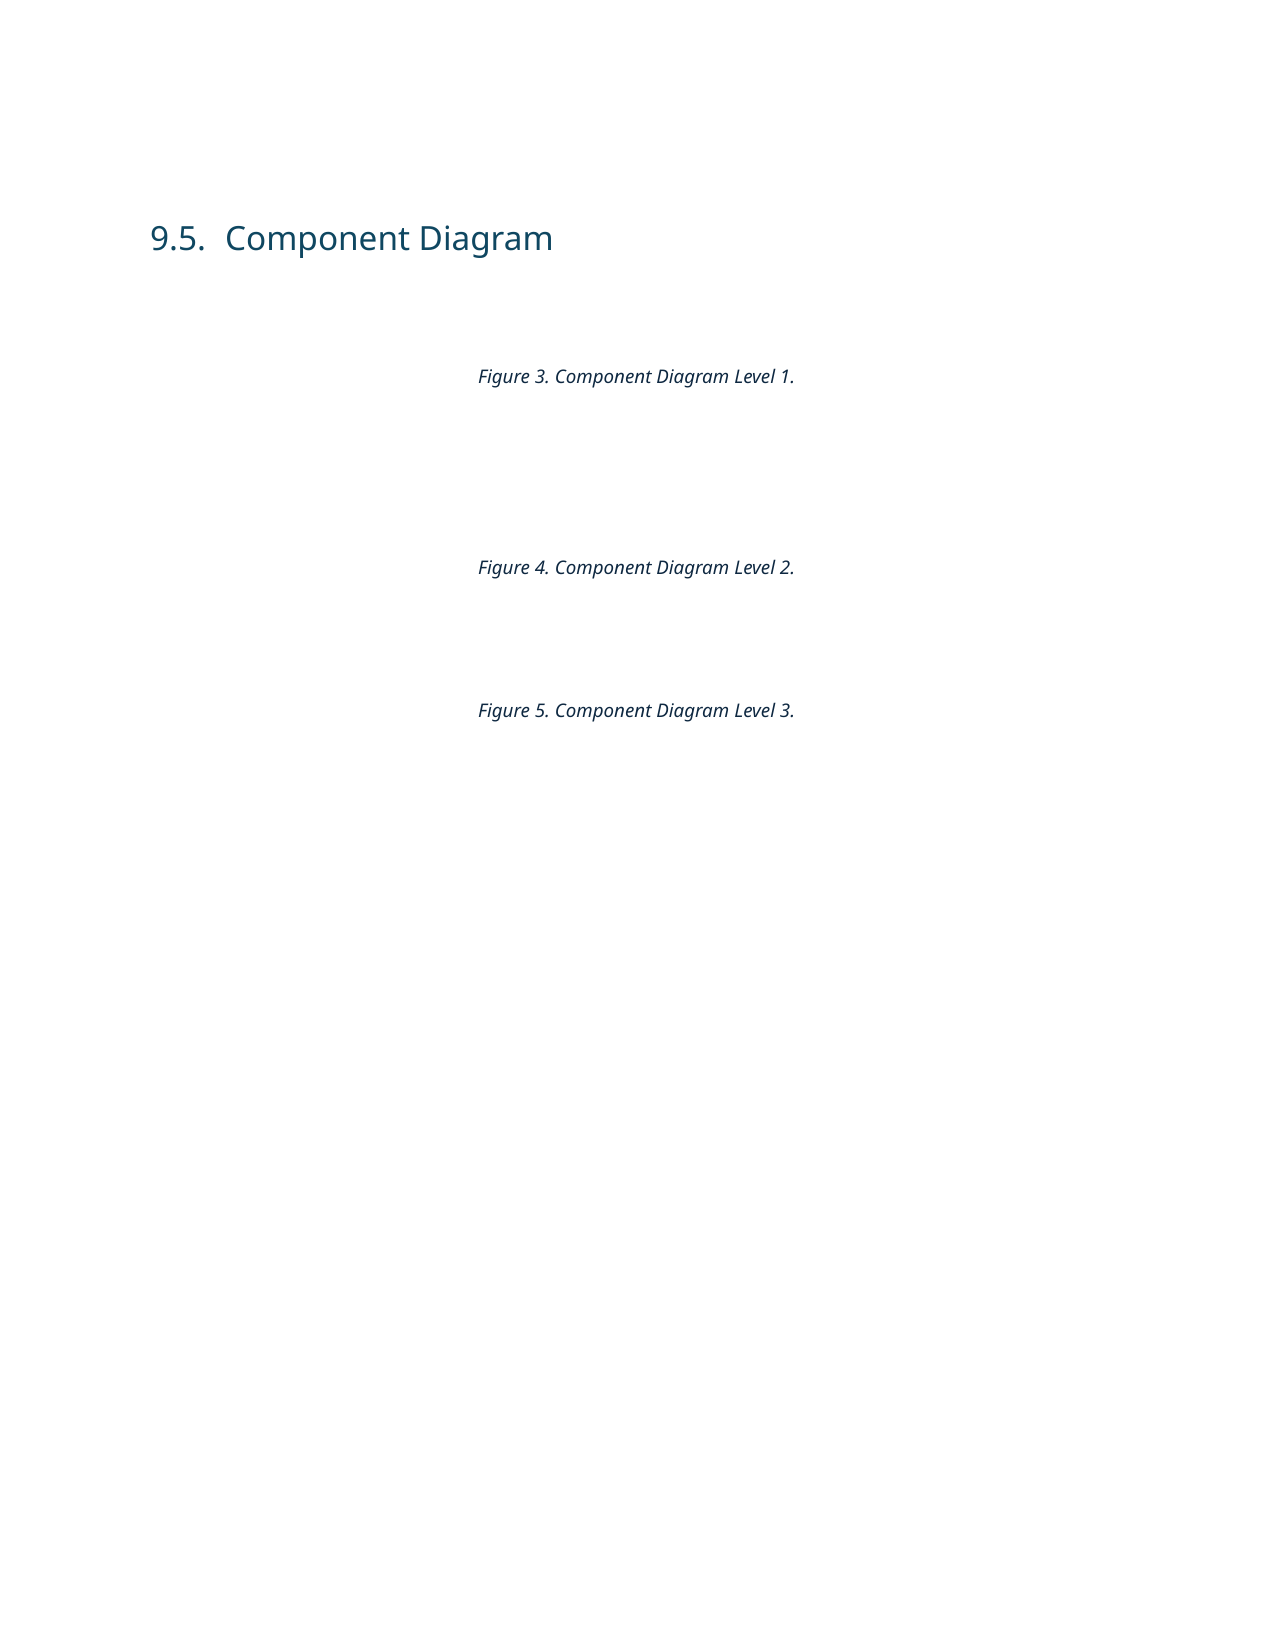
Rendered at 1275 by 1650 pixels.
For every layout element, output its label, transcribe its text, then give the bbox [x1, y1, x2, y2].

text Figure 3. Component Diagram Level 1. [150, 364, 1125, 389]
text Figure 5. Component Diagram Level 3. [150, 697, 1125, 723]
subtitle Component Diagram [150, 215, 1125, 260]
text Figure 4. Component Diagram Level 2. [150, 555, 1125, 580]
